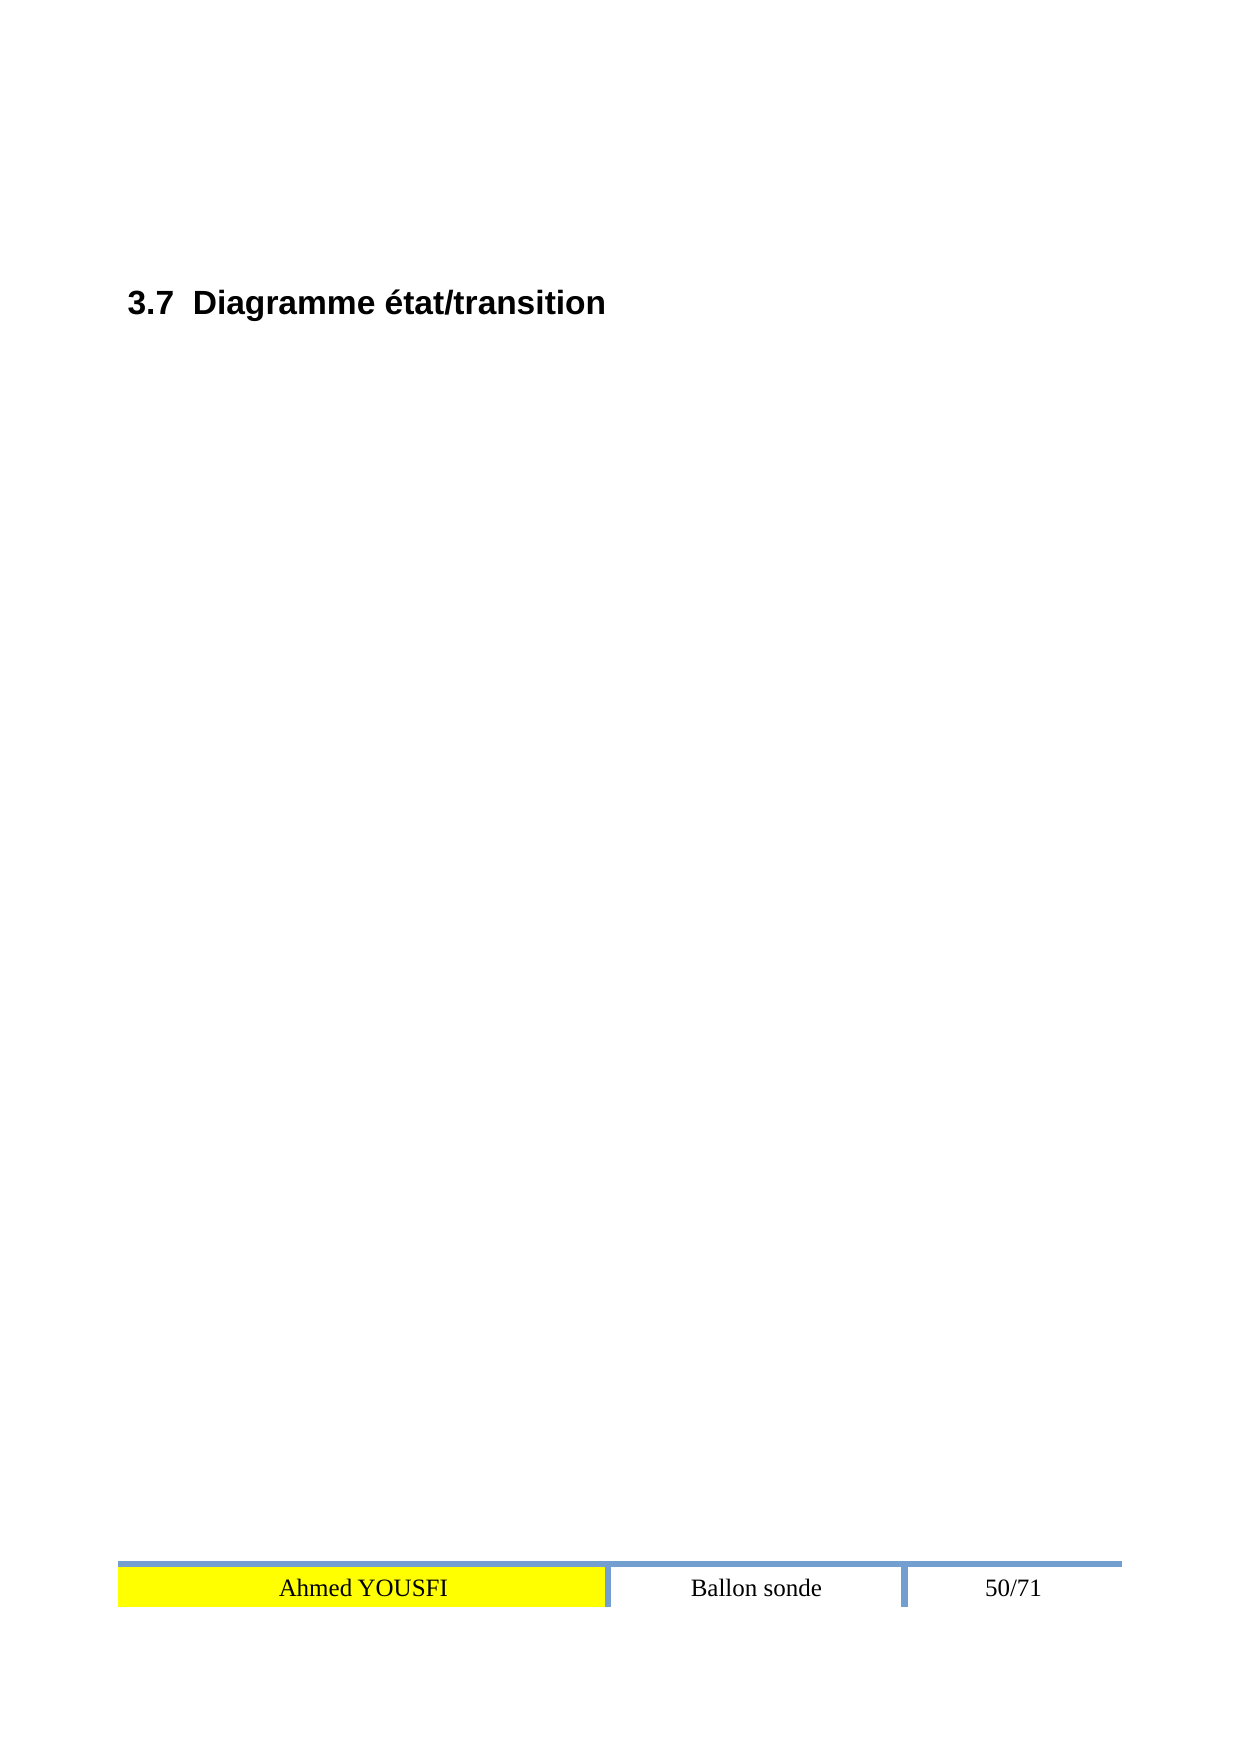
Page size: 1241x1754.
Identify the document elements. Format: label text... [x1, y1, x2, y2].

subtitle Diagramme état/transition [118, 283, 1122, 321]
